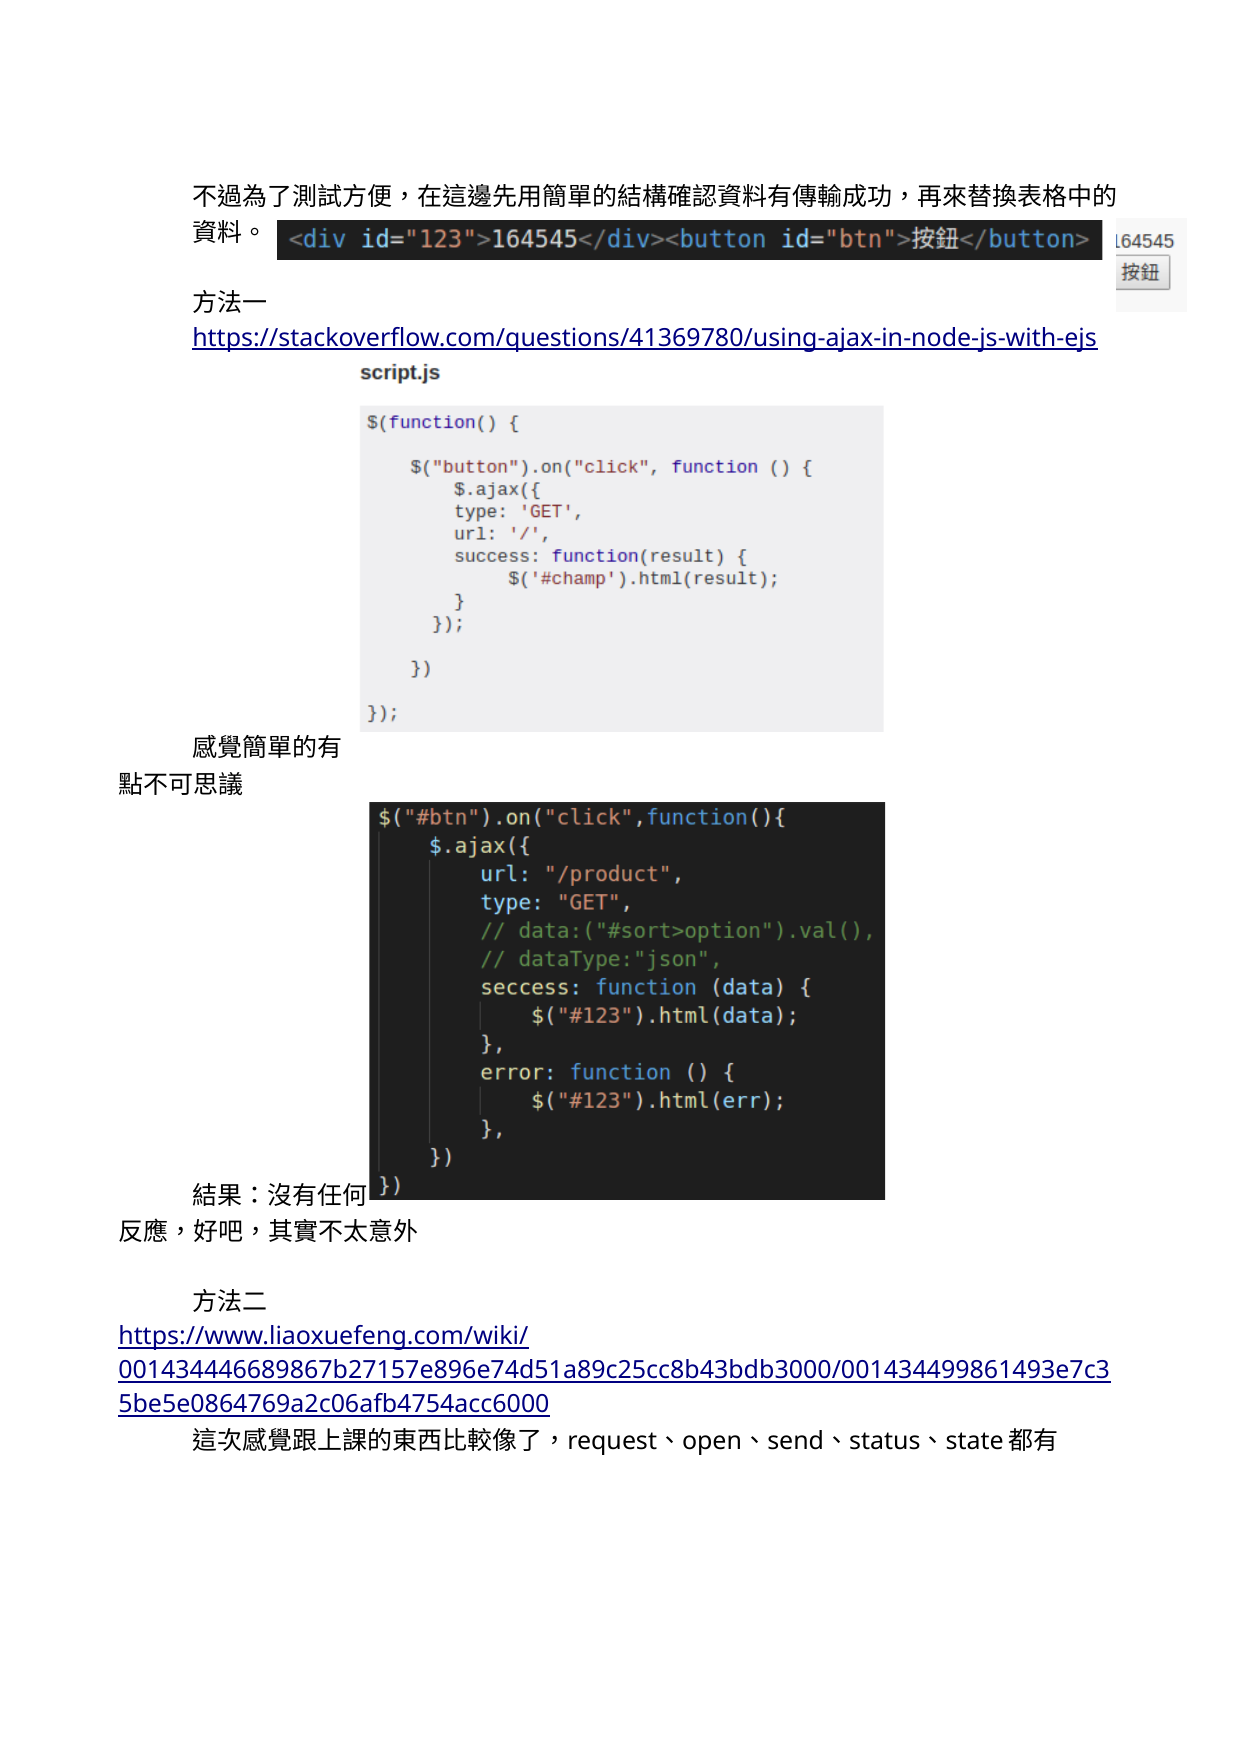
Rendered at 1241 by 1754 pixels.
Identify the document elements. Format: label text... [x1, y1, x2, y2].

picture [356, 353, 884, 732]
text 方法一 [118, 283, 1122, 319]
text 這次感覺跟上課的東西比較像了，request、open、send、status、state都有 [118, 1420, 1122, 1456]
picture [1116, 218, 1187, 312]
text 結果：沒有任何反應，好吧，其實不太意外 [118, 1175, 1122, 1248]
text 不過為了測試方便，在這邊先用簡單的結構確認資料有傳輸成功，再來替換表格中的 資料。 [118, 176, 1122, 249]
text https://www.liaoxuefeng.com/wiki/001434446689867b27157e896e74d51a89c25cc8b43bdb3000/001434499861493e7c35be5e0864769a2c06afb4754acc6000 [118, 1318, 1122, 1420]
text 方法二 [118, 1282, 1122, 1318]
picture [369, 802, 886, 1200]
text https://stackoverflow.com/questions/41369780/using-ajax-in-node-js-with-ejs [118, 319, 1122, 353]
picture [277, 220, 1103, 260]
text 感覺簡單的有點不可思議 [118, 728, 1122, 800]
